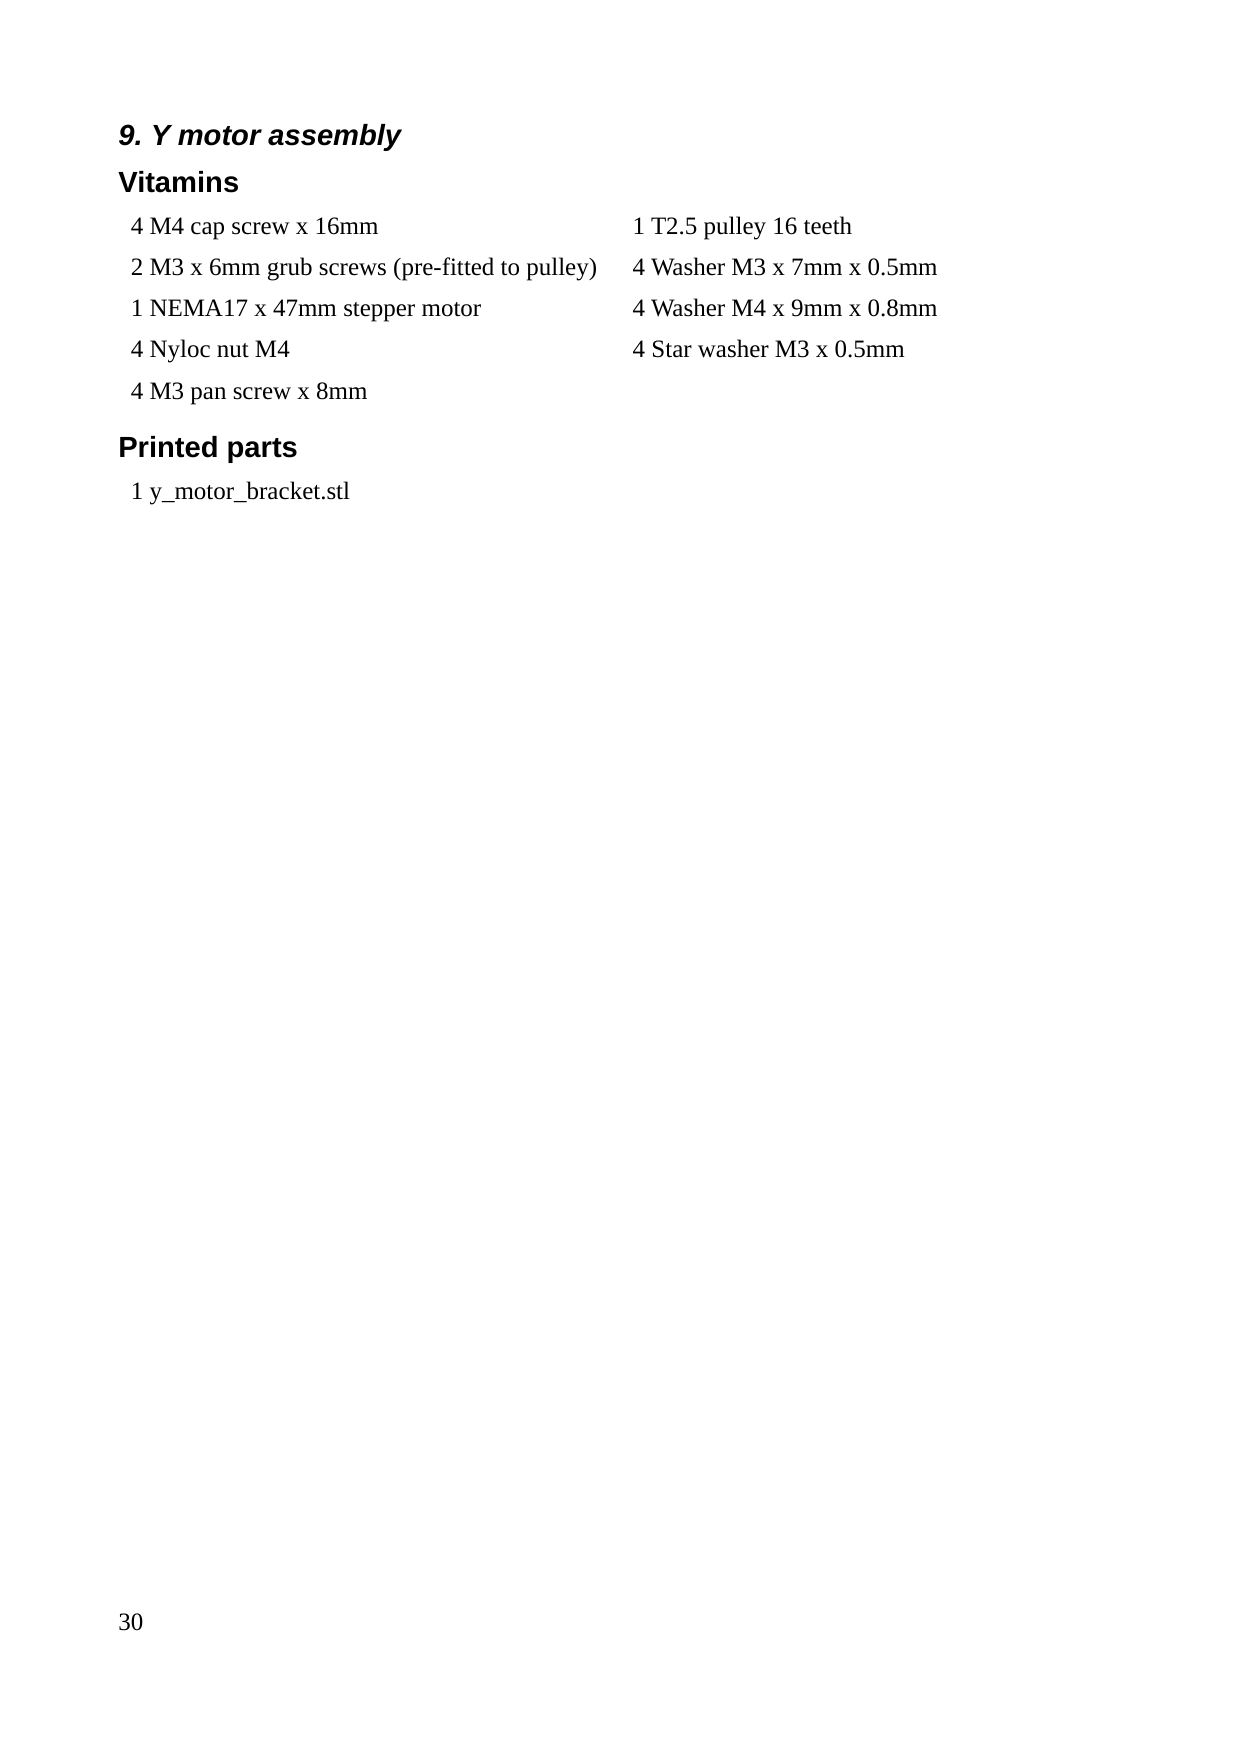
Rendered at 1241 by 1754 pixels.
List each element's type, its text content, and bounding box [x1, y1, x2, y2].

table_header 4 M4 cap screw x 16mm 2 M3 x 6mm grub screws (pre-fitted to pulley) 1 NEMA17 x 47mm stepper motor 4 Nyloc nut M4 4 M3 pan screw x 8mm [118, 211, 620, 417]
subtitle Printed parts [118, 431, 1122, 464]
text 1 y_motor_bracket.stl [118, 476, 1122, 505]
subtitle Y motor assembly [118, 118, 1122, 152]
table_header 1 T2.5 pulley 16 teeth 4 Washer M3 x 7mm x 0.5mm 4 Washer M4 x 9mm x 0.8mm 4 Star washer M3 x 0.5mm [620, 211, 1122, 417]
subtitle Vitamins [118, 165, 1122, 199]
